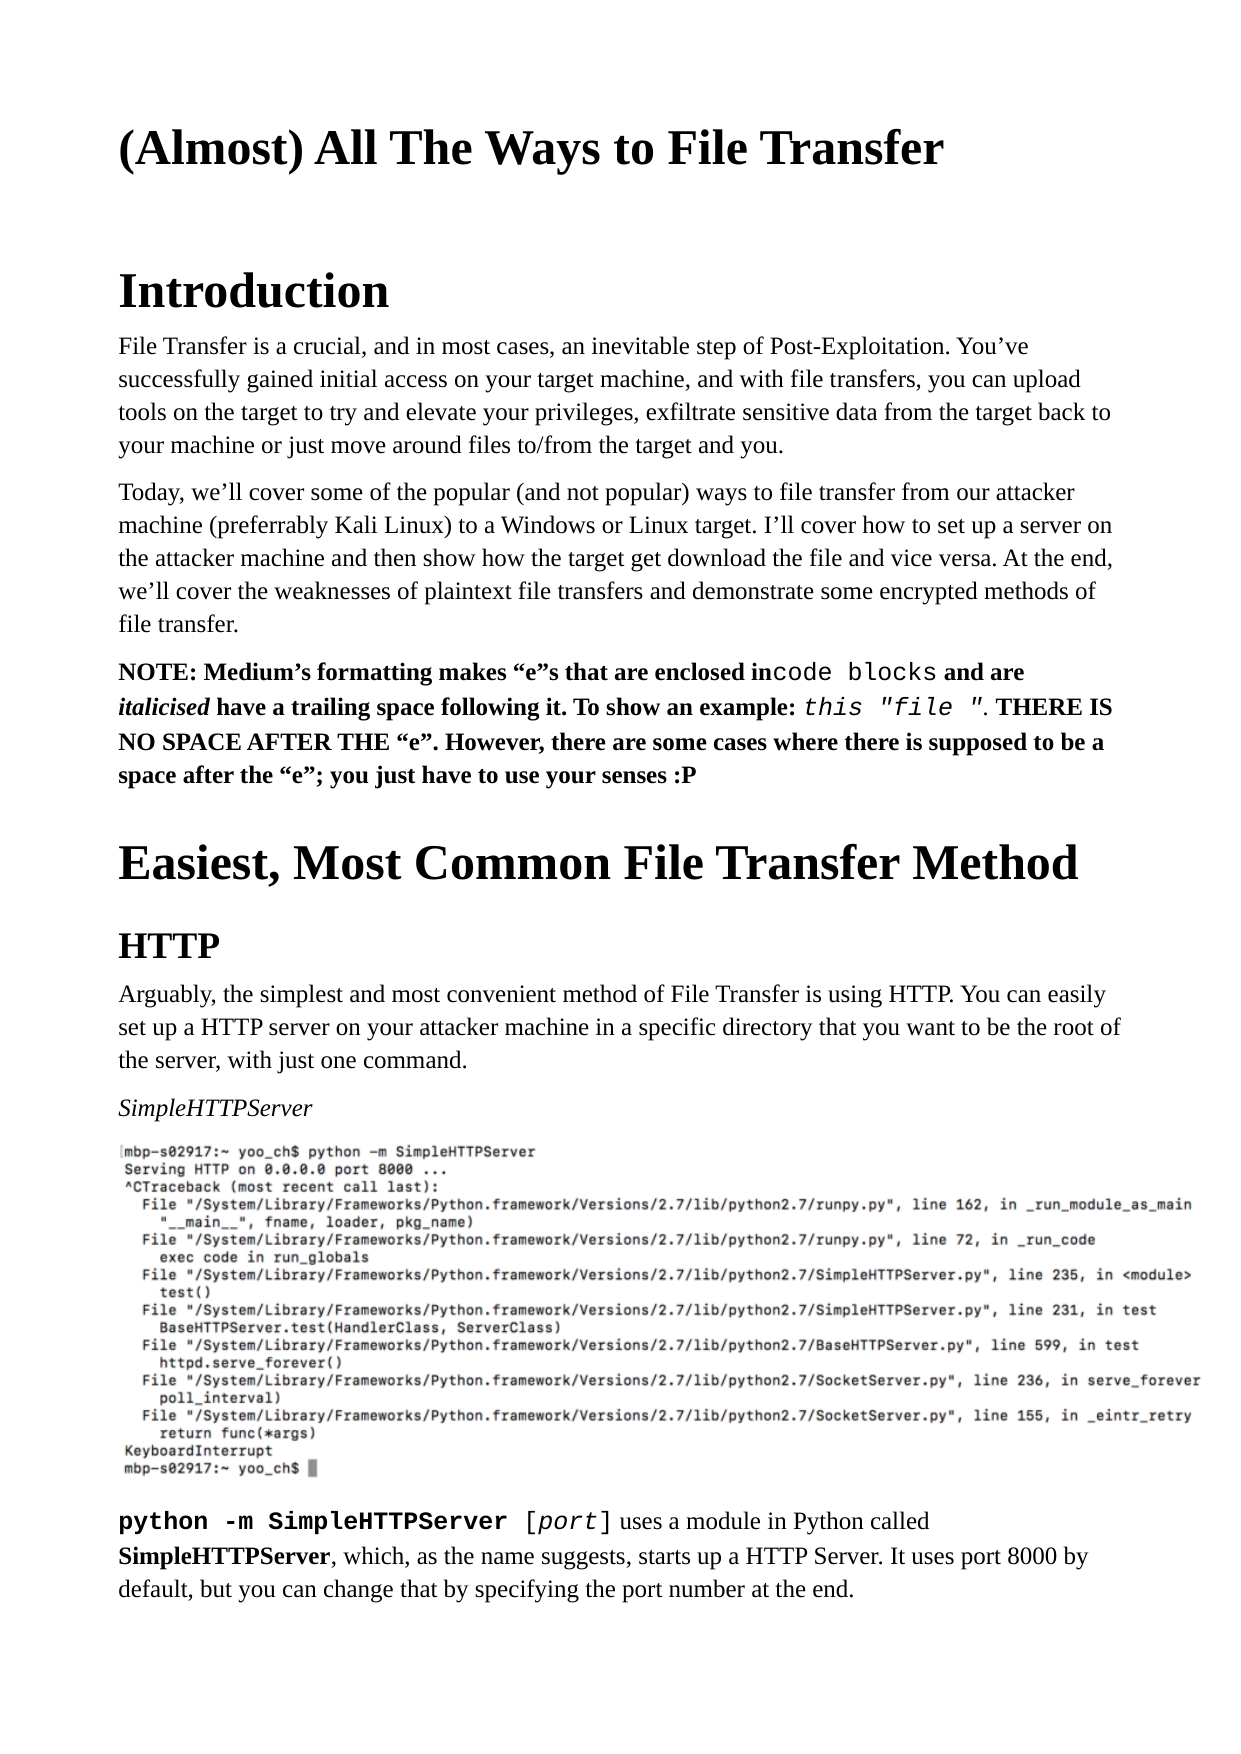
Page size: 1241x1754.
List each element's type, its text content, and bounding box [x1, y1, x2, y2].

subtitle HTTP [118, 924, 1122, 967]
text Arguably, the simplest and most convenient method of File Transfer is using HTTP. You can easily set up a HTTP server on your attacker machine in a specific directory that you want to be the root of the server, with just one command. [118, 979, 1122, 1074]
subtitle Introduction [118, 261, 1122, 318]
subtitle (Almost) All The Ways to File Transfer [118, 118, 1122, 176]
text Today, we’ll cover some of the popular (and not popular) ways to file transfer from our attacker machine (preferrably Kali Linux) to a Windows or Linux target. I’ll cover how to set up a server on the attacker machine and then show how the target get download the file and vice versa. At the end, we’ll cover the weaknesses of plaintext file transfers and demonstrate some encrypted methods of file transfer. [118, 477, 1122, 638]
text File Transfer is a crucial, and in most cases, an inevitable step of Post-Exploitation. You’ve successfully gained initial access on your target machine, and with file transfers, you can upload tools on the target to try and elevate your privileges, exfiltrate sensitive data from the target back to your machine or just move around files to/from the target and you. [118, 331, 1122, 458]
subtitle Easiest, Most Common File Transfer Method [118, 833, 1122, 890]
text python -m SimpleHTTPServer [port] uses a module in Python called SimpleHTTPServer, which, as the name suggests, starts up a HTTP Server. It uses port 8000 by default, but you can change that by specifying the port number at the end. [118, 1506, 1122, 1603]
text SimpleHTTPServer [118, 1093, 1122, 1122]
picture [118, 1140, 1212, 1488]
text NOTE: Medium’s formatting makes “e”s that are enclosed incode blocks and are italicised have a trailing space following it. To show an example: this "file ". THERE IS NO SPACE AFTER THE “e”. However, there are some cases where there is supposed to be a space after the “e”; you just have to use your senses :P [118, 657, 1122, 789]
